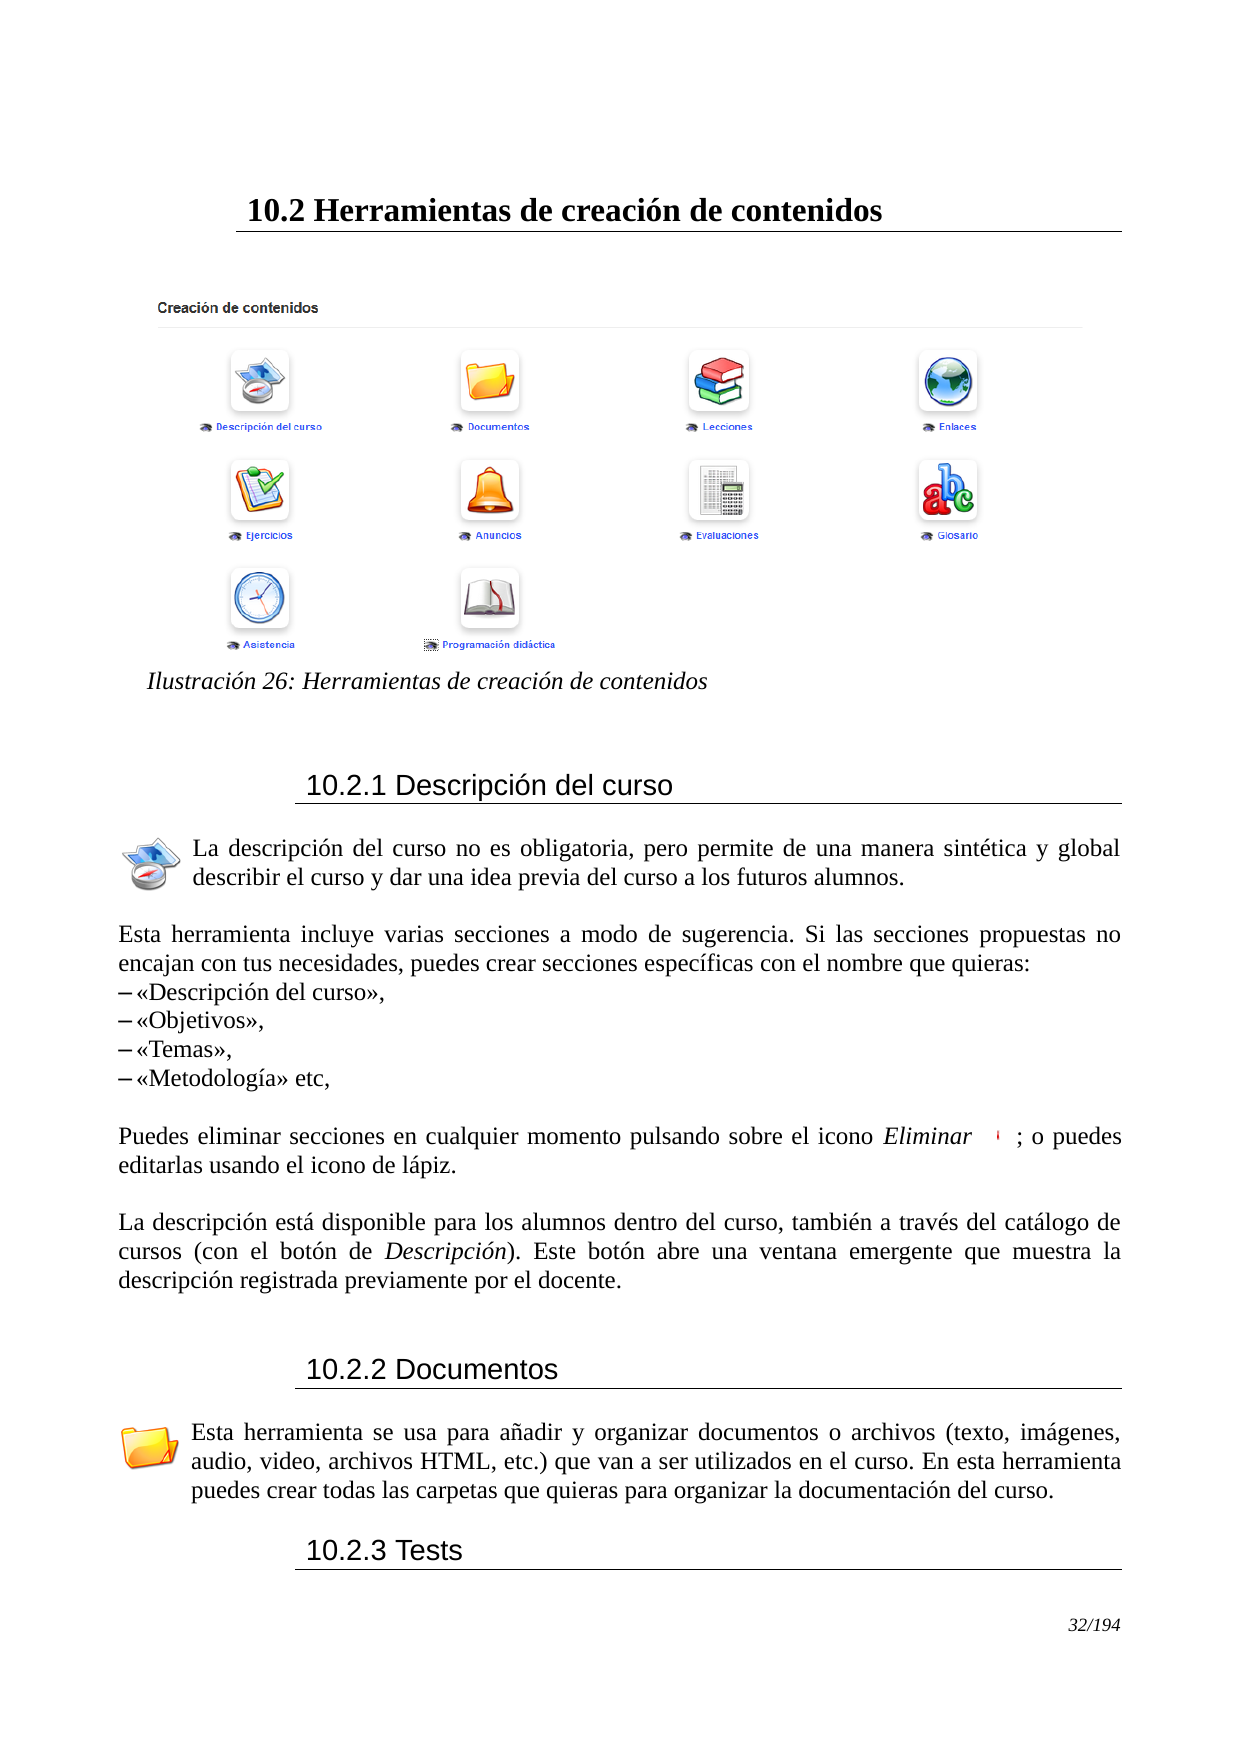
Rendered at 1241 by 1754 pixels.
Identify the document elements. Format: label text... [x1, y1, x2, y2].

picture [151, 286, 1090, 666]
text La descripción está disponible para los alumnos dentro del curso, también a través del catálogo de cursos (con el botón de Descripción). Este botón abre una ventana emergente que muestra la descripción registrada previamente por el docente. [118, 1207, 1122, 1294]
text Puedes eliminar secciones en cualquier momento pulsando sobre el icono Eliminar ; o puedes editarlas usando el icono de lápiz. [118, 1121, 1122, 1179]
list «Temas», [118, 1034, 1122, 1063]
list «Descripción del curso», [118, 977, 1122, 1006]
text La descripción del curso no es obligatoria, pero permite de una manera sintética y global describir el curso y dar una idea previa del curso a los futuros alumnos. [118, 833, 1122, 891]
subtitle Tests [295, 1533, 1122, 1569]
text Esta herramienta incluye varias secciones a modo de sugerencia. Si las secciones propuestas no encajan con tus necesidades, puedes crear secciones específicas con el nombre que quieras: [118, 919, 1122, 977]
text Ilustración 26: Herramientas de creación de contenidos [147, 299, 1094, 694]
list «Metodología» etc, [118, 1063, 1122, 1092]
list «Objetivos», [118, 1006, 1122, 1034]
subtitle Descripción del curso [295, 768, 1122, 803]
text Esta herramienta se usa para añadir y organizar documentos o archivos (texto, imágenes, audio, video, archivos HTML, etc.) que van a ser utilizados en el curso. En esta herramienta puedes crear todas las carpetas que quieras para organizar la documentación del curso. [118, 1417, 1122, 1503]
subtitle Documentos [295, 1352, 1122, 1388]
subtitle Herramientas de creación de contenidos [236, 190, 1122, 231]
picture [121, 834, 181, 894]
picture [120, 1417, 179, 1477]
